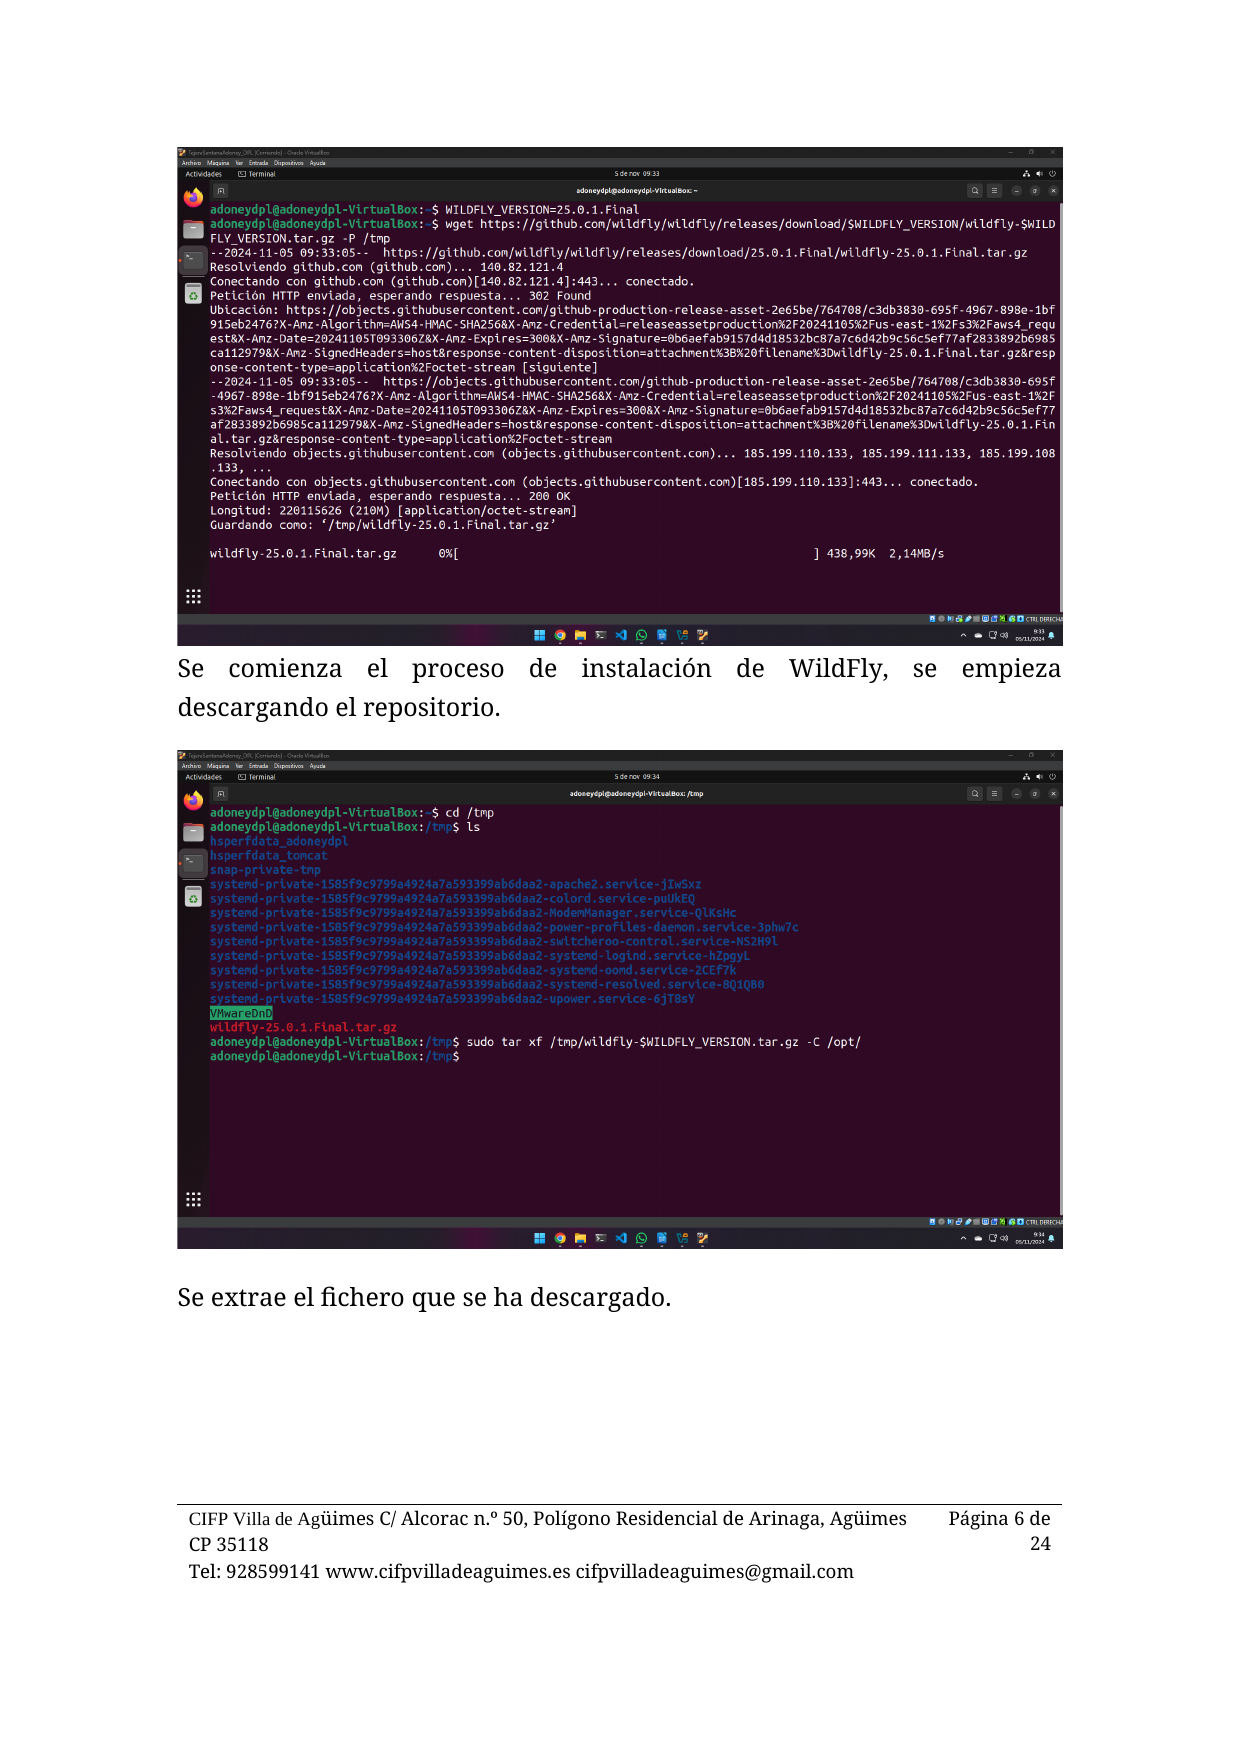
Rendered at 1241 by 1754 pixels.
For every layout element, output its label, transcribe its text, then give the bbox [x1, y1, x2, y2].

text Se comienza el proceso de instalación de WildFly, se empieza descargando el repositorio. [177, 646, 1063, 724]
picture [177, 147, 1063, 646]
text Se extrae el fichero que se ha descargado. [177, 1249, 1063, 1313]
picture [177, 750, 1063, 1249]
